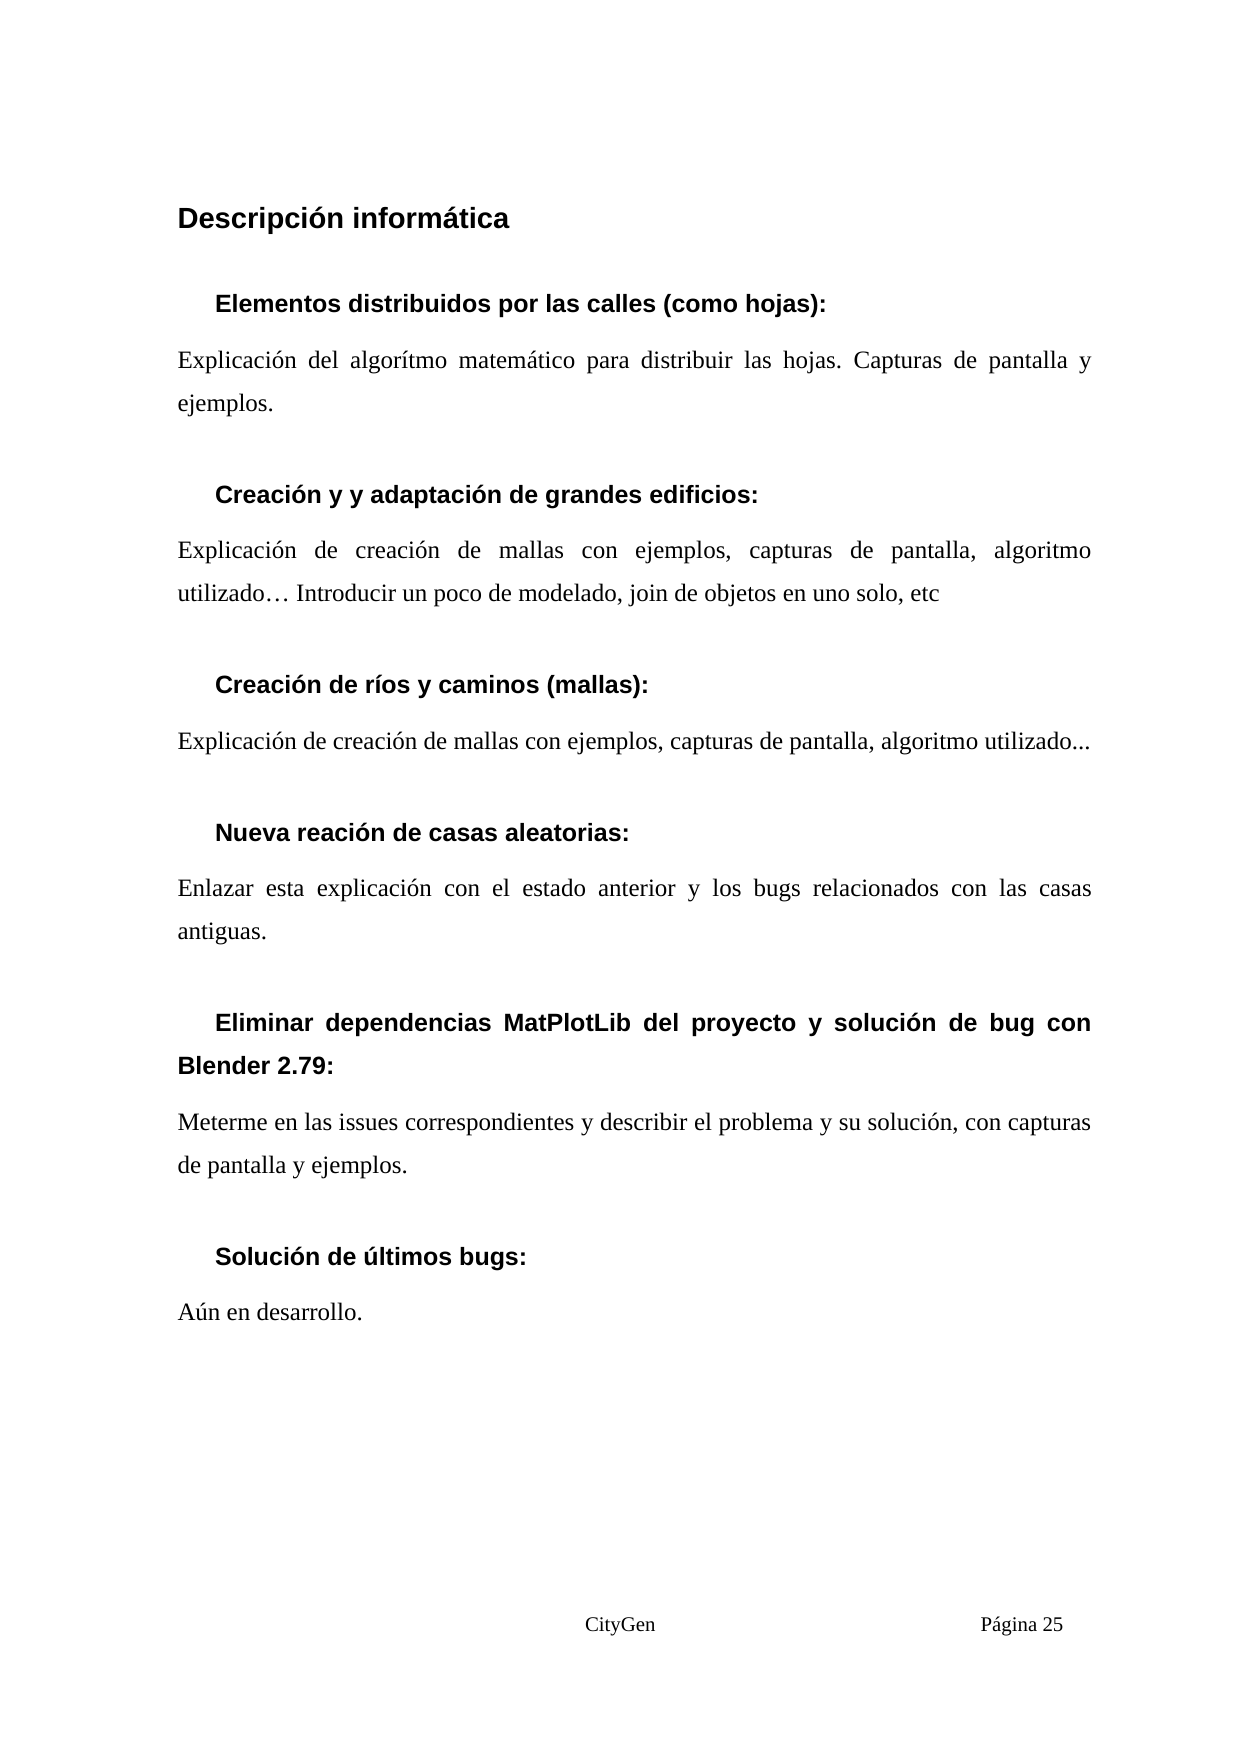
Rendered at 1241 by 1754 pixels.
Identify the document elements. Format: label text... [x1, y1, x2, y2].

subtitle Eliminar dependencias MatPlotLib del proyecto y solución de bug con Blender 2.79: [177, 1008, 1093, 1080]
subtitle Creación y y adaptación de grandes edificios: [177, 480, 1093, 508]
text Aún en desarrollo. [177, 1297, 1093, 1326]
text Explicación de creación de mallas con ejemplos, capturas de pantalla, algoritmo utilizado... [177, 726, 1093, 754]
subtitle Nueva reación de casas aleatorias: [177, 818, 1093, 846]
subtitle Elementos distribuidos por las calles (como hojas): [177, 289, 1093, 318]
subtitle Creación de ríos y caminos (mallas): [177, 670, 1093, 699]
text Meterme en las issues correspondientes y describir el problema y su solución, con capturas de pantalla y ejemplos. [177, 1107, 1093, 1179]
subtitle Descripción informática [177, 201, 1093, 235]
text Explicación de creación de mallas con ejemplos, capturas de pantalla, algoritmo utilizado… Introducir un poco de modelado, join de objetos en uno solo, etc [177, 535, 1093, 607]
text Enlazar esta explicación con el estado anterior y los bugs relacionados con las casas antiguas. [177, 873, 1093, 945]
subtitle Solución de últimos bugs: [177, 1242, 1093, 1271]
text Explicación del algorítmo matemático para distribuir las hojas. Capturas de pantalla y ejemplos. [177, 345, 1093, 417]
